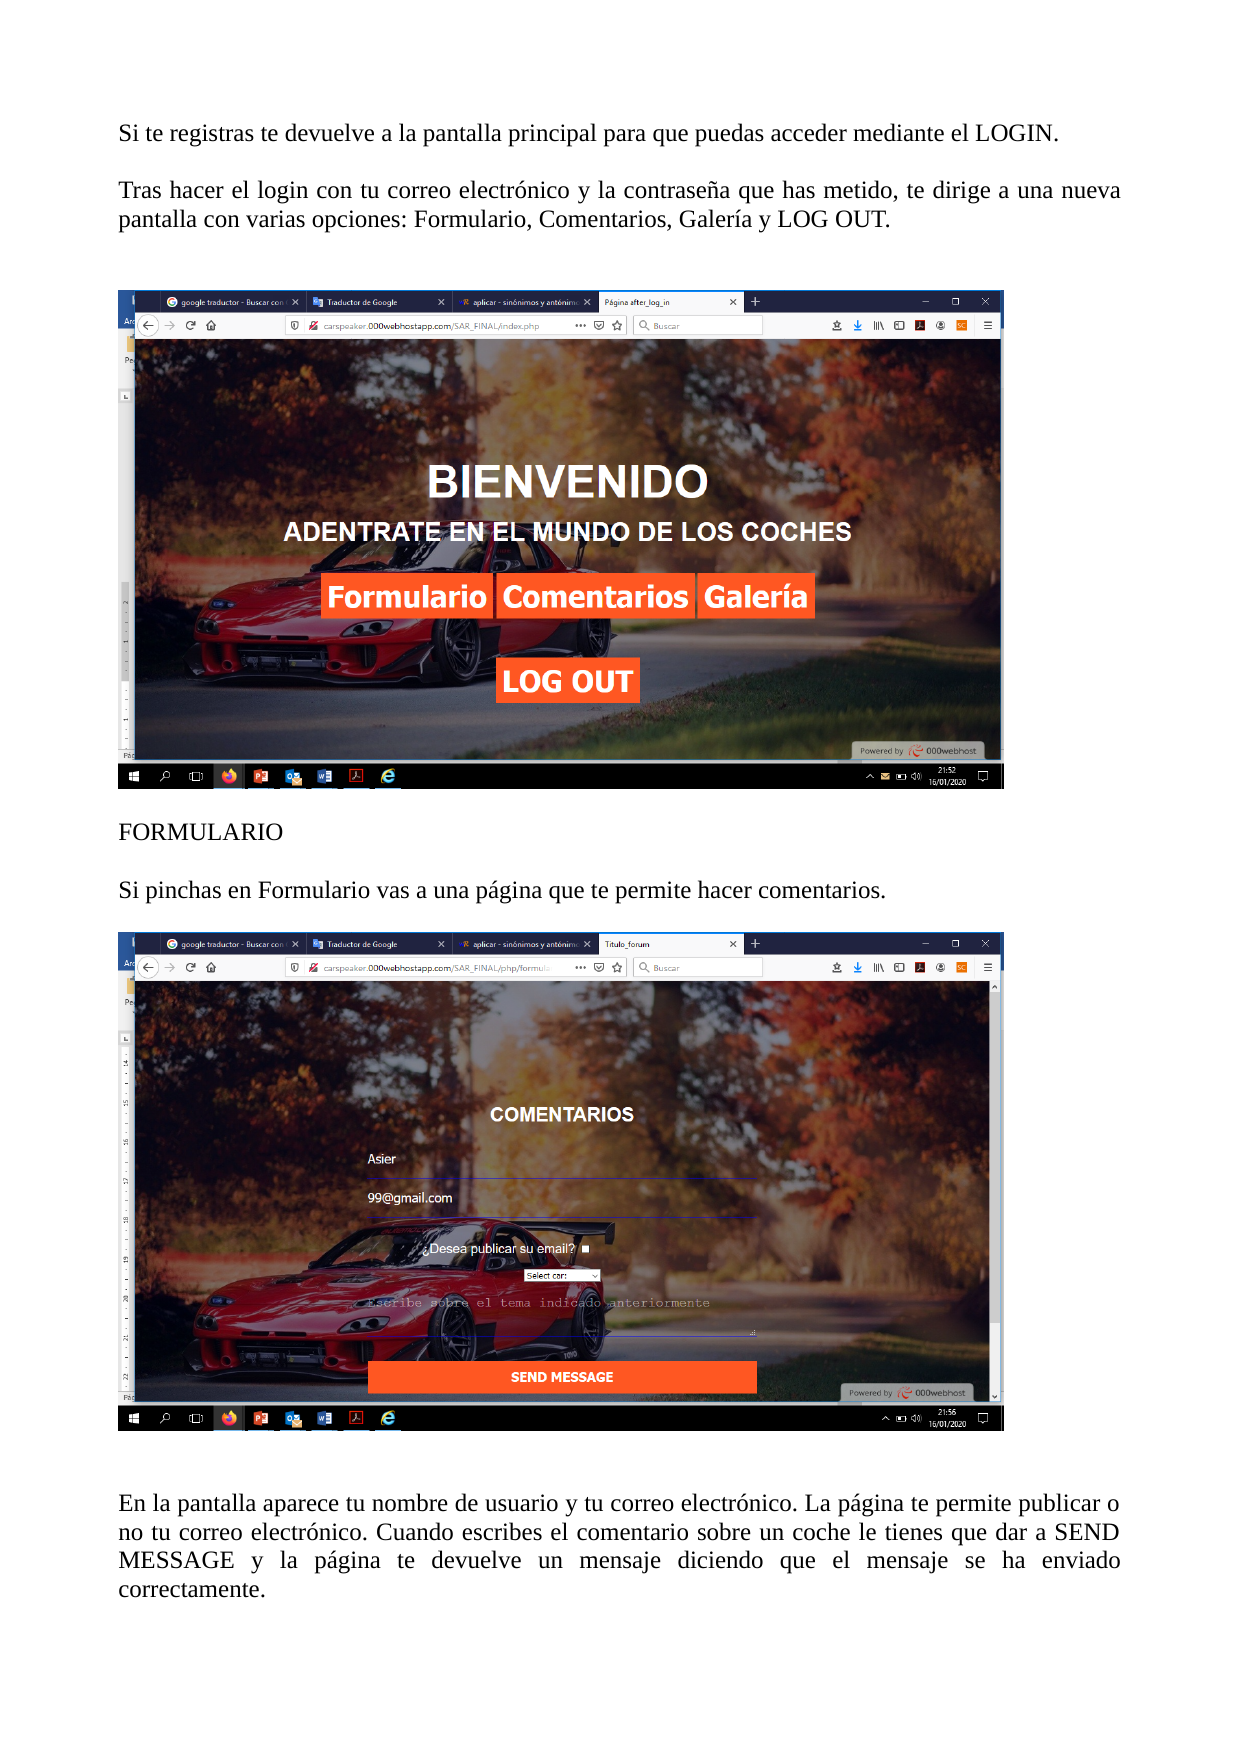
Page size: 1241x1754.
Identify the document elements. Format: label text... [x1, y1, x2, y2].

picture [118, 290, 1004, 789]
text En la pantalla aparece tu nombre de usuario y tu correo electrónico. La página te permite publicar o no tu correo electrónico. Cuando escribes el comentario sobre un coche le tienes que dar a SEND MESSAGE y la página te devuelve un mensaje diciendo que el mensaje se ha enviado correctamente. [118, 1488, 1122, 1603]
text FORMULARIO [118, 817, 1122, 846]
text Si pinchas en Formulario vas a una página que te permite hacer comentarios. [118, 875, 1122, 904]
text Tras hacer el login con tu correo electrónico y la contraseña que has metido, te dirige a una nueva pantalla con varias opciones: Formulario, Comentarios, Galería y LOG OUT. [118, 176, 1122, 233]
picture [118, 932, 1004, 1431]
text Si te registras te devuelve a la pantalla principal para que puedas acceder mediante el LOGIN. [118, 118, 1122, 147]
